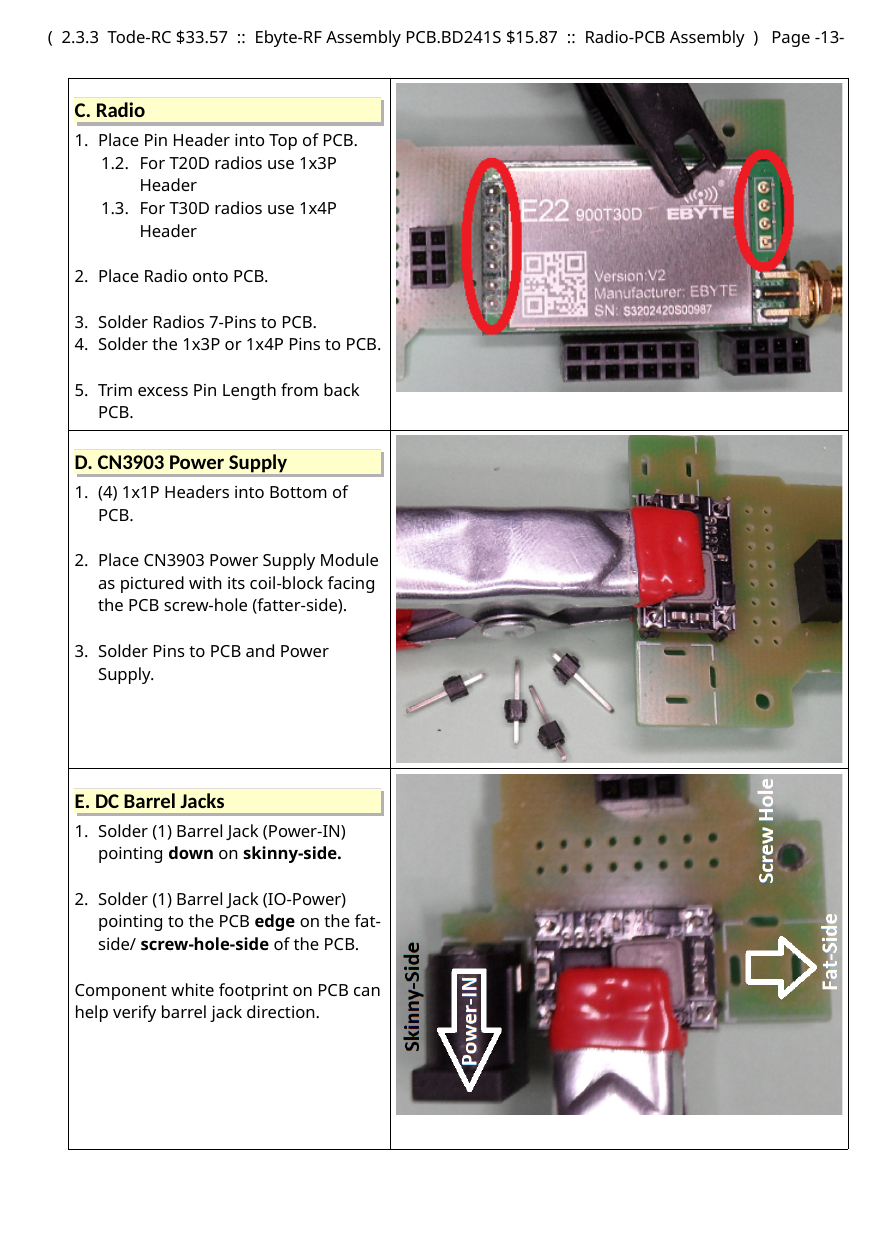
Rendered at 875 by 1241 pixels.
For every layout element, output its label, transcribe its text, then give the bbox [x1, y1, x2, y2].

table_cell [391, 431, 848, 768]
table_cell DC Barrel Jacks Solder (1) Barrel Jack (Power-IN) pointing down on skinny-side. Solder (1) Barrel Jack (IO-Power) pointing to the PCB edge on the fat-side/ screw-hole-side of the PCB. Component white footprint on PCB can help verify barrel jack direction. [69, 769, 390, 1149]
table_cell [391, 769, 848, 1149]
table_cell Radio Place Pin Header into Top of PCB. For T20D radios use 1x3P Header For T30D radios use 1x4P Header Place Radio onto PCB. Solder Radios 7-Pins to PCB. Solder the 1x3P or 1x4P Pins to PCB. Trim excess Pin Length from back PCB. [69, 79, 390, 429]
table_cell CN3903 Power Supply (4) 1x1P Headers into Bottom of PCB. Place CN3903 Power Supply Module as pictured with its coil-block facing the PCB screw-hole (fatter-side). Solder Pins to PCB and Power Supply. [69, 431, 390, 768]
table_cell [391, 79, 848, 429]
